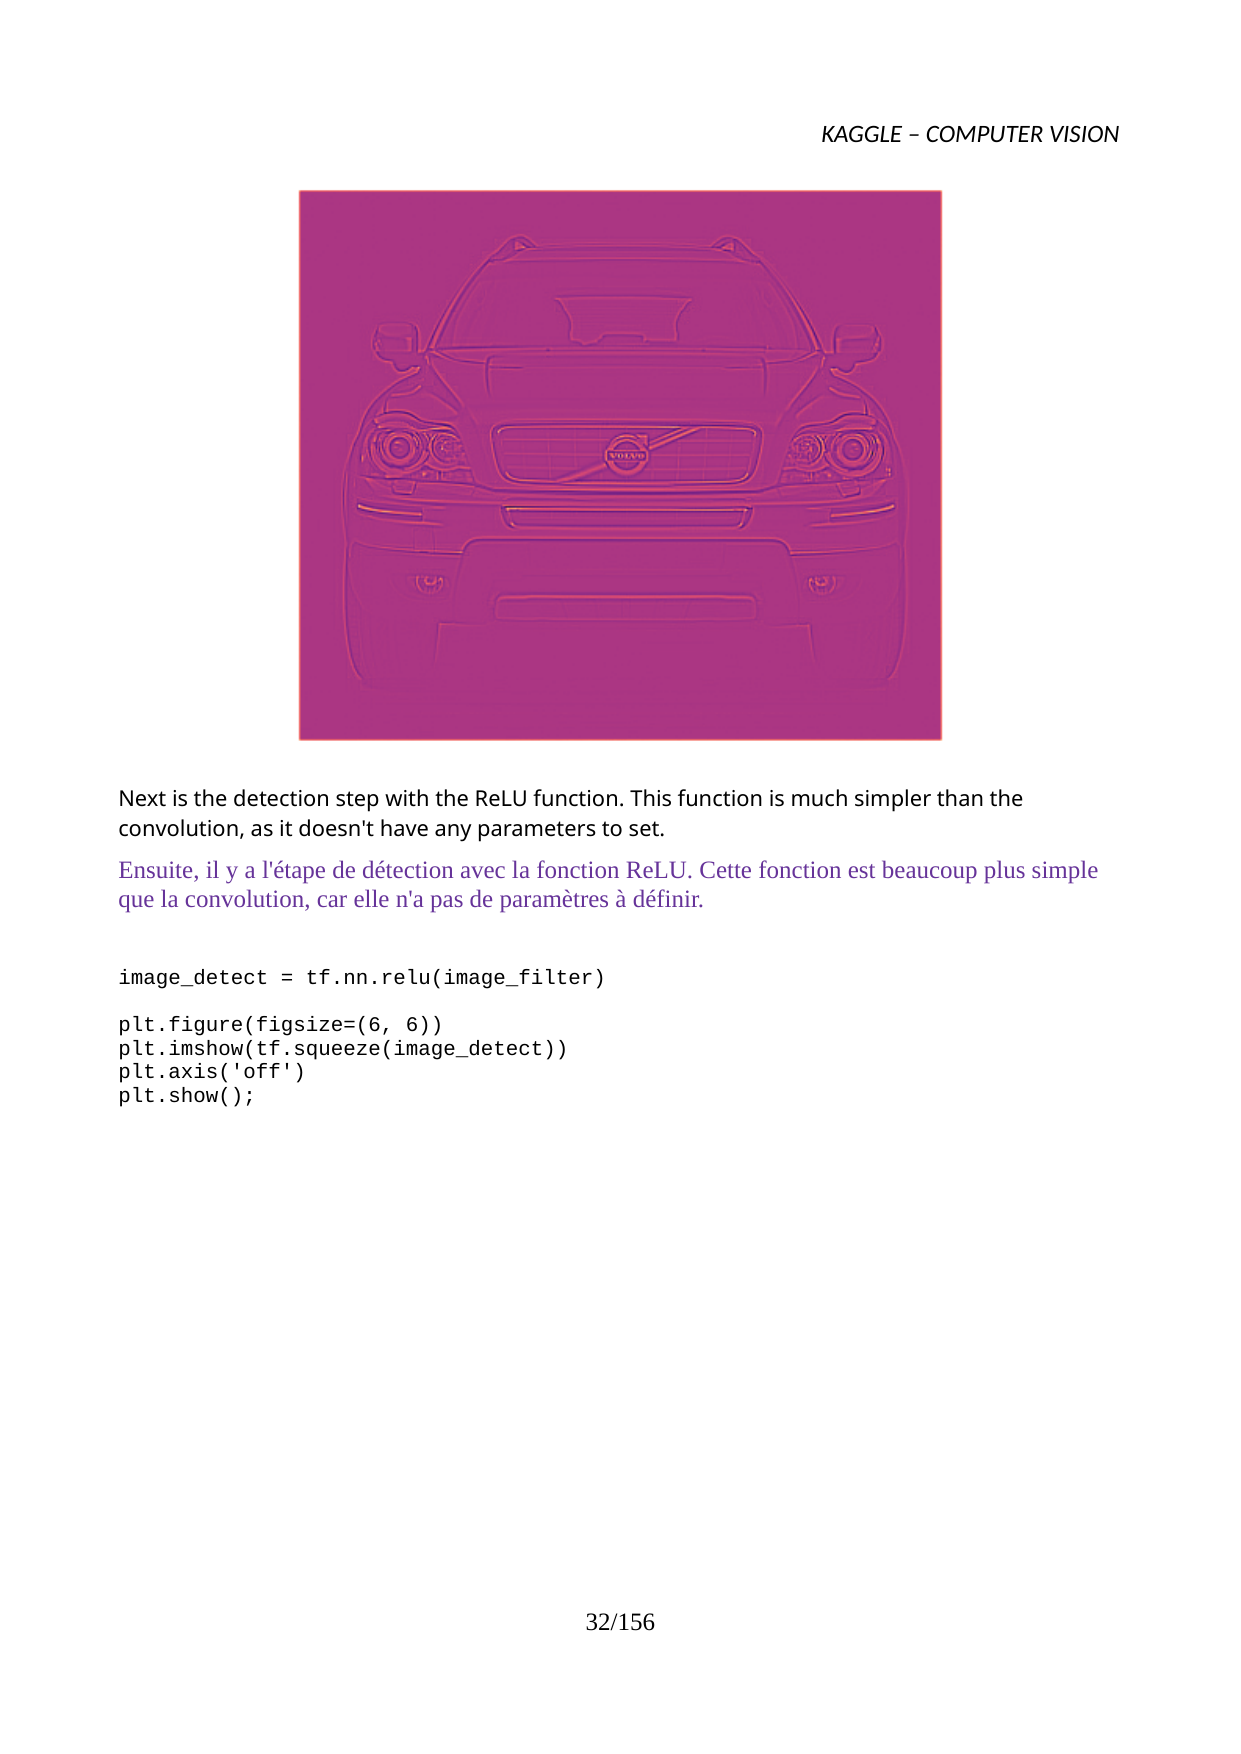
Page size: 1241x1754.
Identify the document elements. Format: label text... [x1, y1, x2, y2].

text image_detect = tf.nn.relu(image_filter) [118, 967, 1122, 990]
text Next is the detection step with the ReLU function. This function is much simpler than the convolution, as it doesn't have any parameters to set. [118, 783, 1122, 843]
text plt.show(); [118, 1085, 1122, 1109]
picture [282, 178, 958, 755]
text plt.figure(figsize=(6, 6)) [118, 1014, 1122, 1038]
text plt.axis('off') [118, 1061, 1122, 1085]
text Ensuite, il y a l'étape de détection avec la fonction ReLU. Cette fonction est beaucoup plus simple que la convolution, car elle n'a pas de paramètres à définir. [118, 856, 1122, 913]
text plt.imshow(tf.squeeze(image_detect)) [118, 1038, 1122, 1061]
